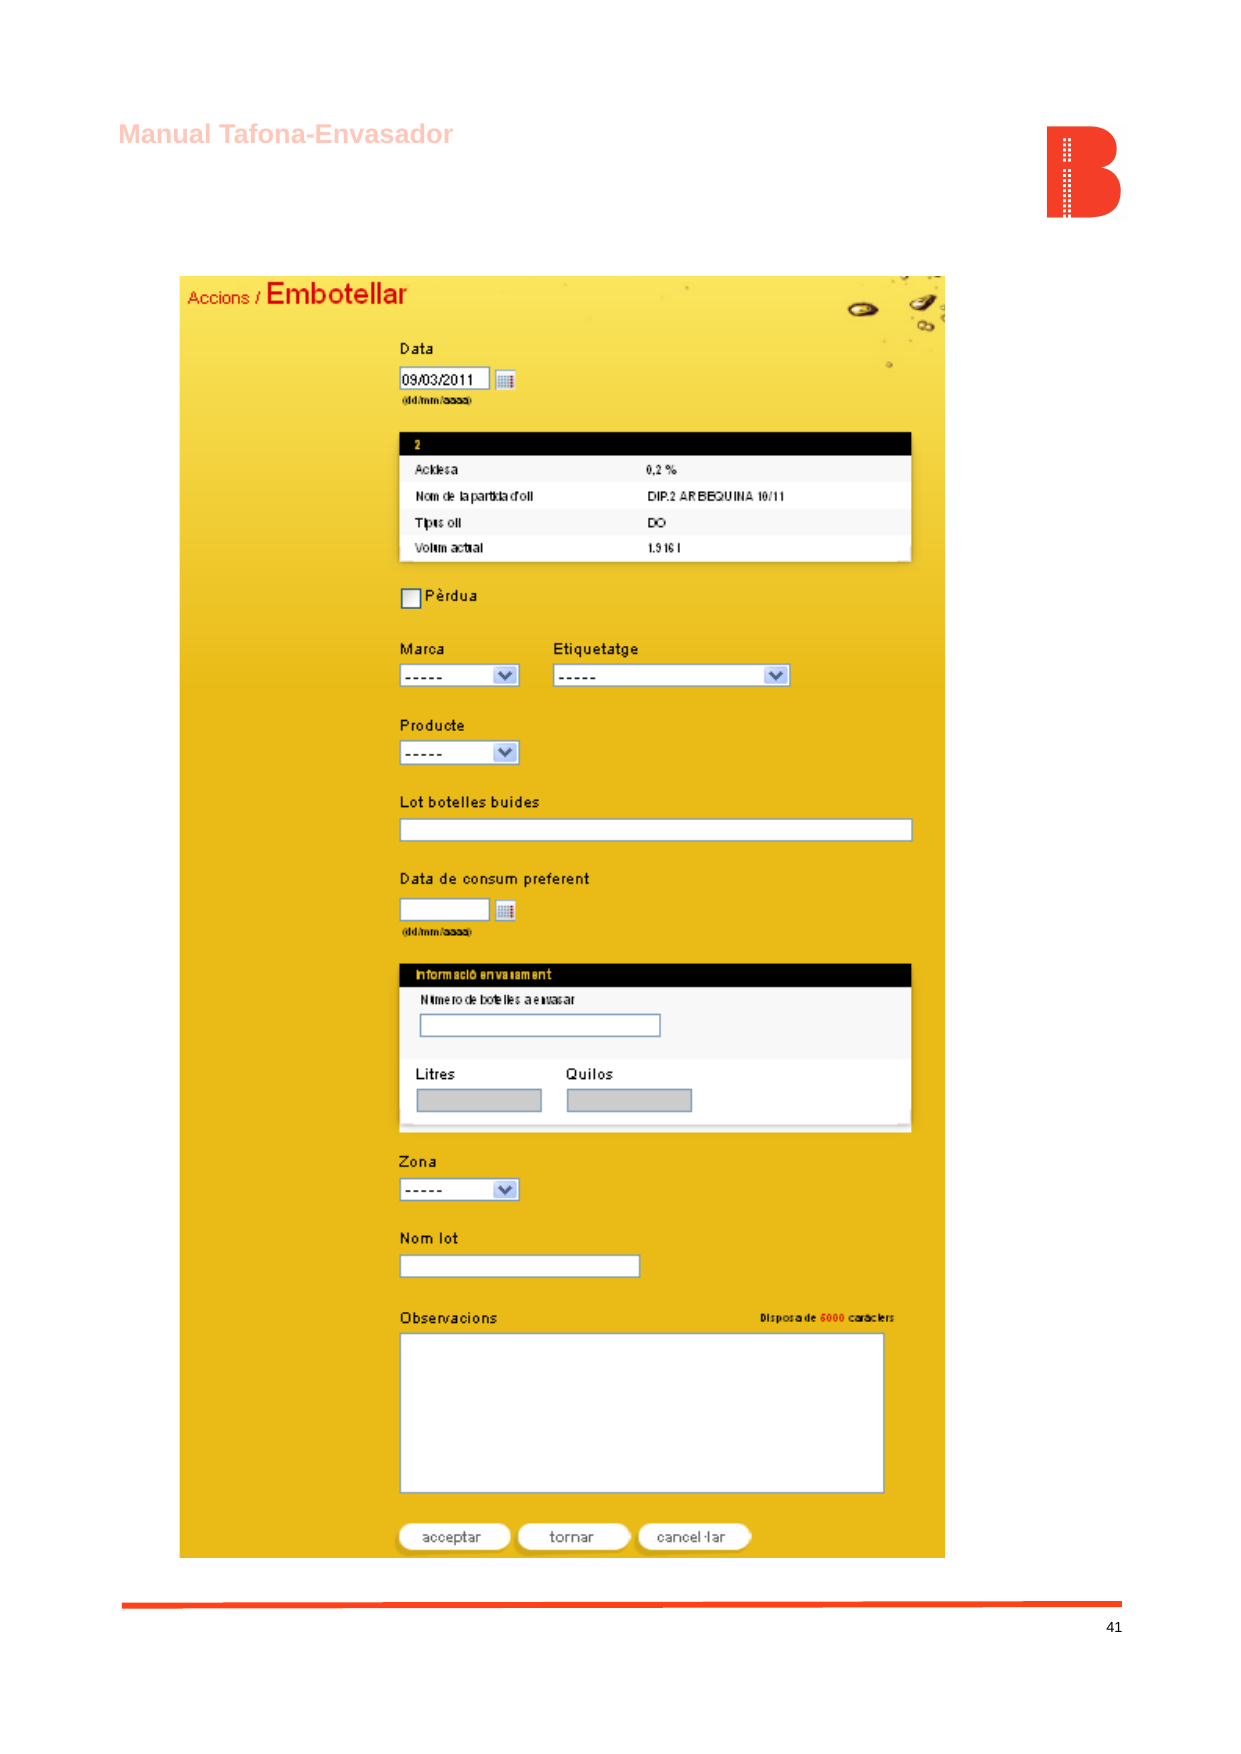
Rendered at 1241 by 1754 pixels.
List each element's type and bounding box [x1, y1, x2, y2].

picture [1036, 124, 1130, 221]
picture [179, 276, 946, 1558]
